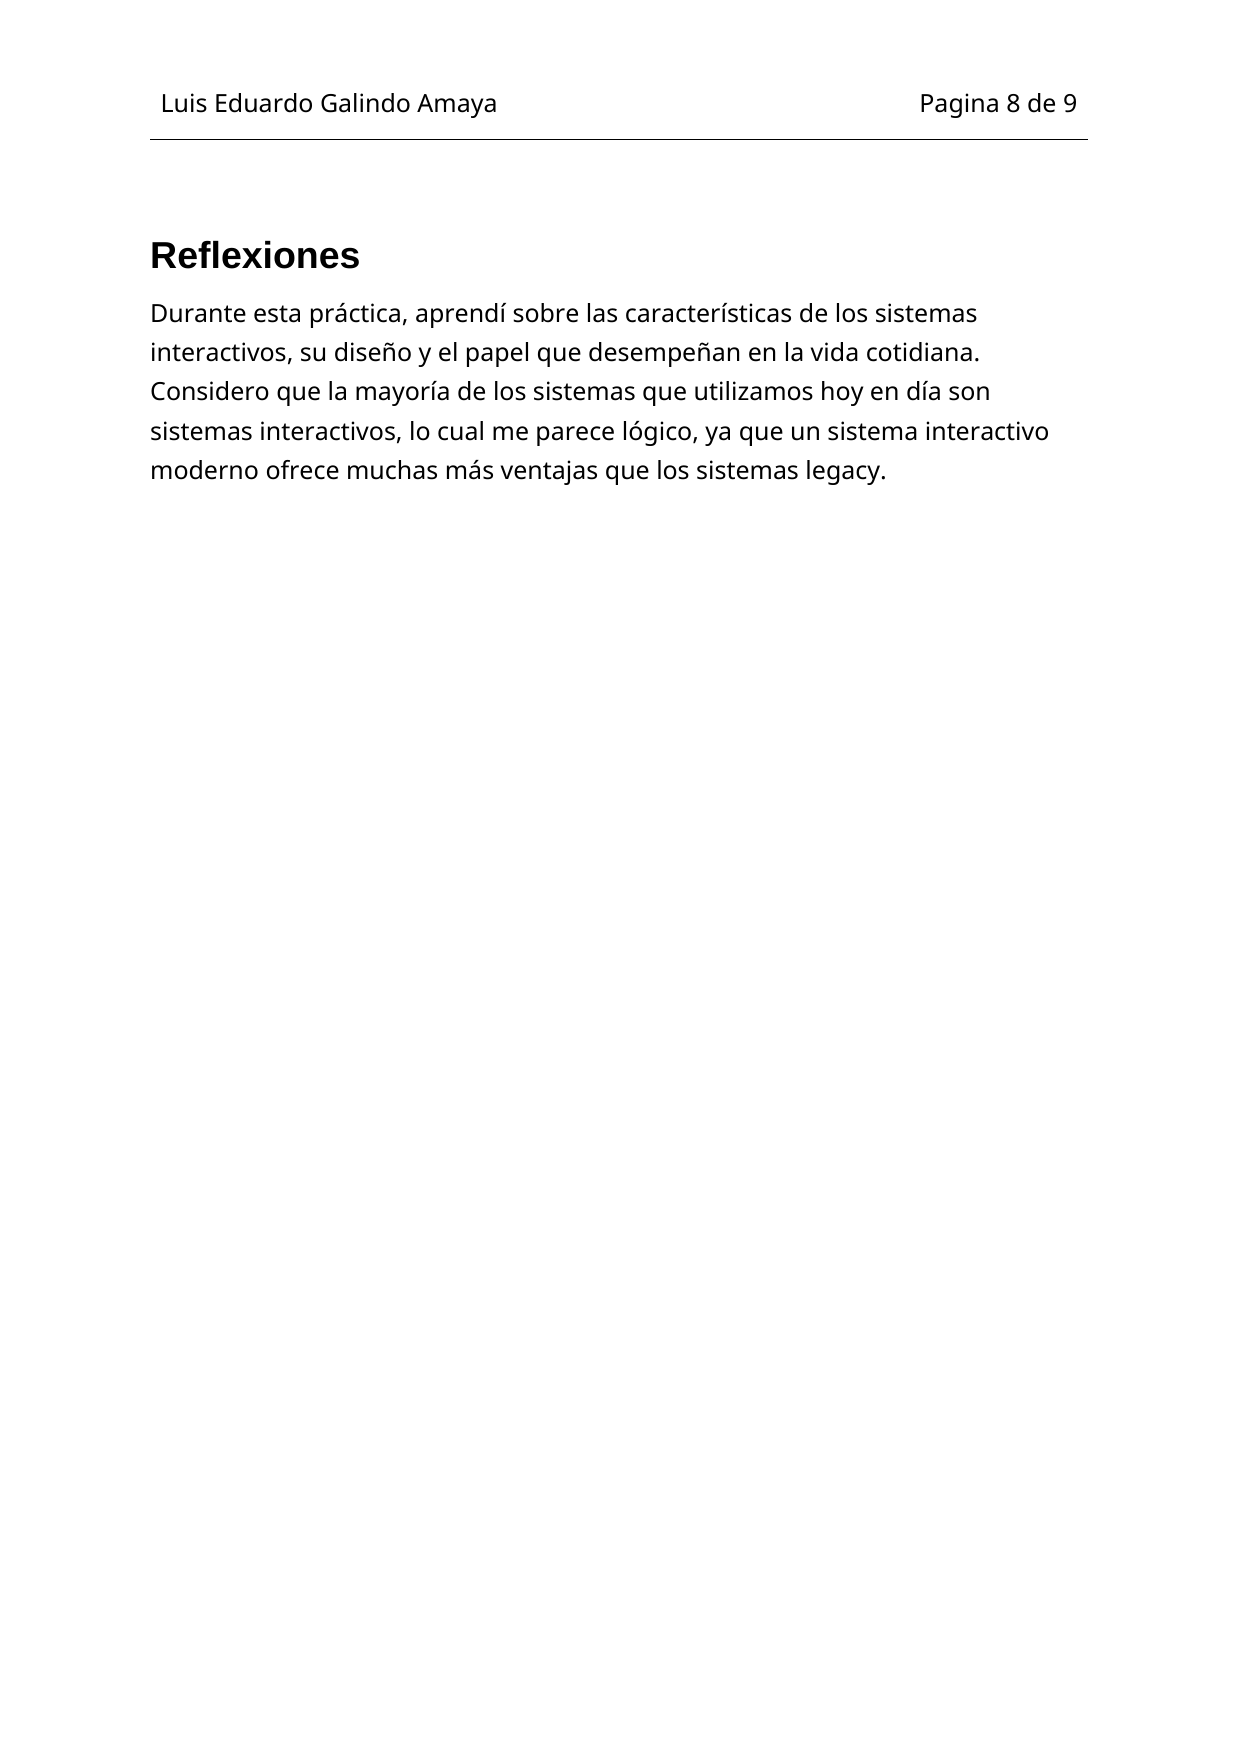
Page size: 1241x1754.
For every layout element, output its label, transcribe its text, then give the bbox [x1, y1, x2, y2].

subtitle Reflexiones [150, 233, 1090, 276]
text Durante esta práctica, aprendí sobre las características de los sistemas interactivos, su diseño y el papel que desempeñan en la vida cotidiana. Considero que la mayoría de los sistemas que utilizamos hoy en día son sistemas interactivos, lo cual me parece lógico, ya que un sistema interactivo moderno ofrece muchas más ventajas que los sistemas legacy. [150, 296, 1090, 486]
